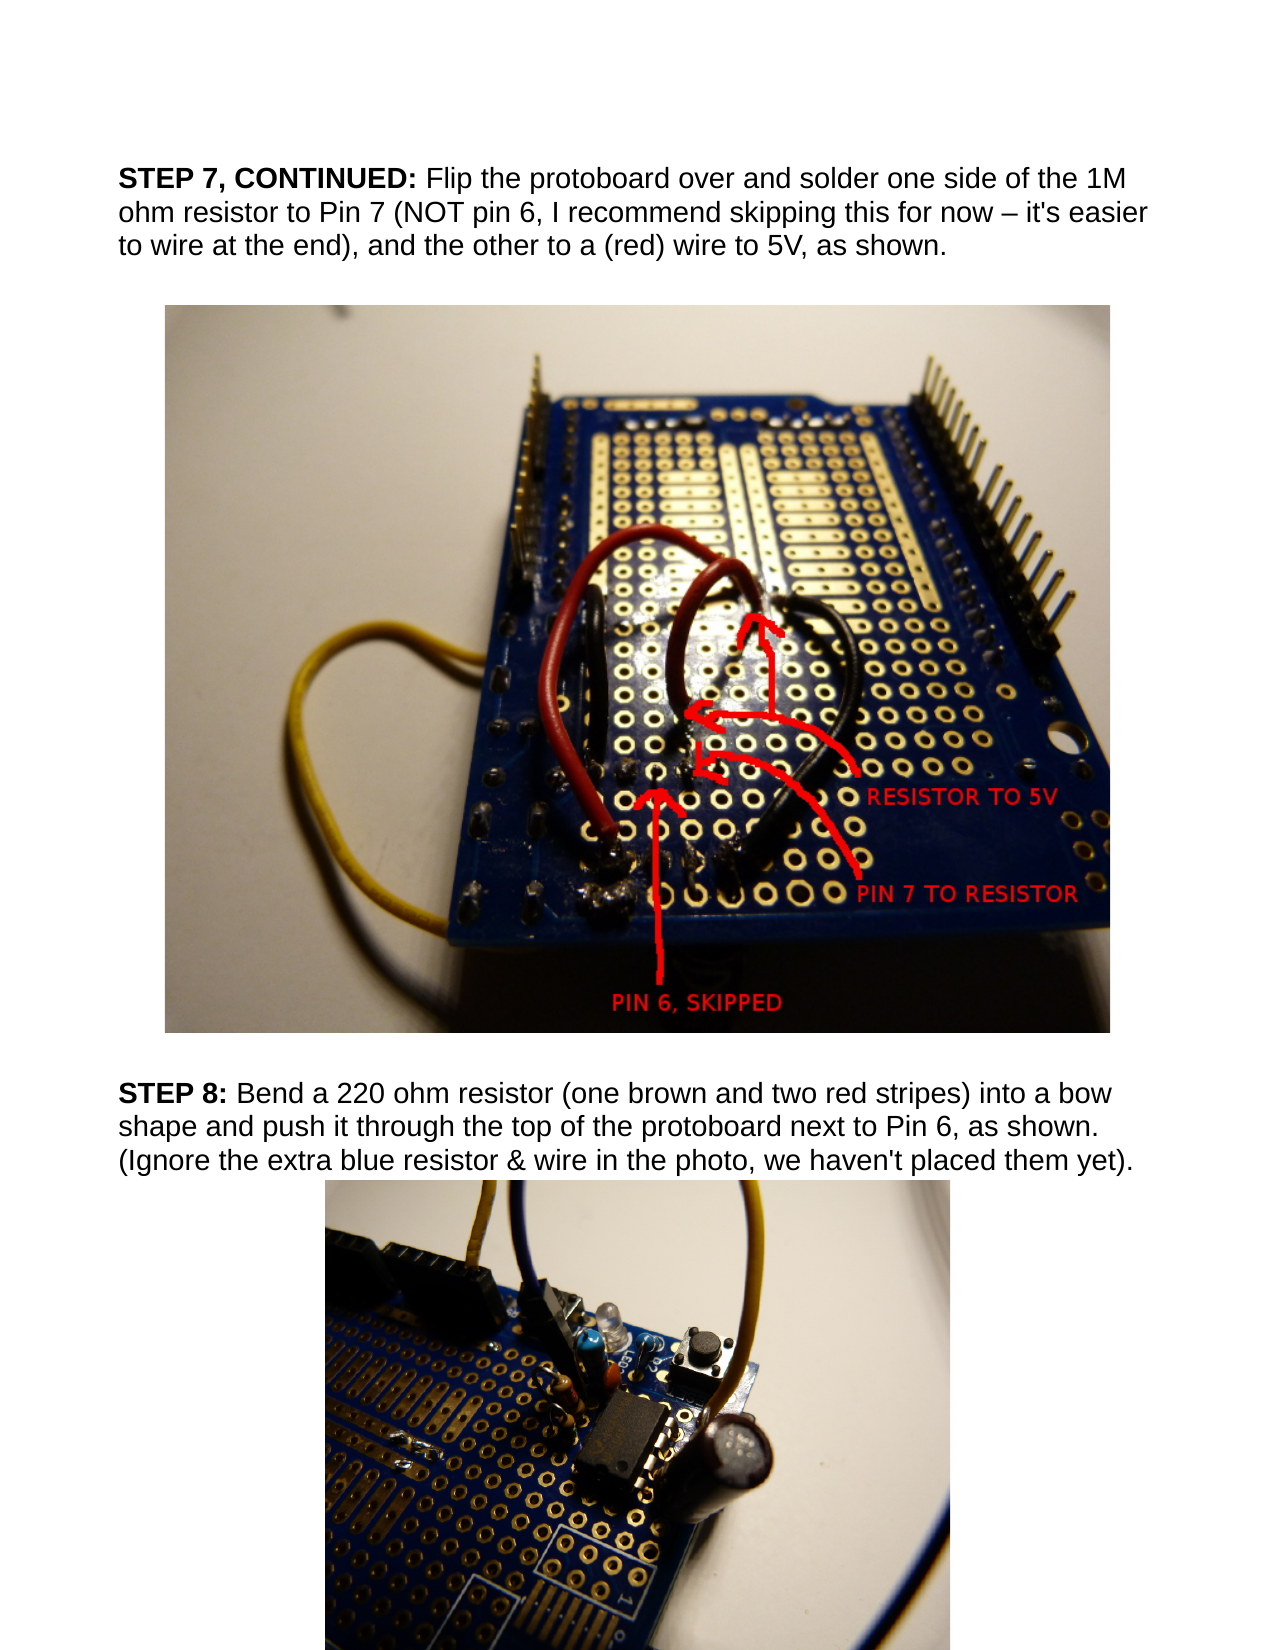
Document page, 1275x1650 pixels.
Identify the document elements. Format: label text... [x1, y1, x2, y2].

text STEP 7, CONTINUED: Flip the protoboard over and solder one side of the 1M ohm resistor to Pin 7 (NOT pin 6, I recommend skipping this for now – it's easier to wire at the end), and the other to a (red) wire to 5V, as shown. [118, 161, 1157, 262]
picture [325, 1180, 951, 1650]
text STEP 8: Bend a 220 ohm resistor (one brown and two red stripes) into a bow shape and push it through the top of the protoboard next to Pin 6, as shown. (Ignore the extra blue resistor & wire in the photo, we haven't placed them yet). [118, 1076, 1157, 1176]
picture [164, 305, 1111, 1033]
